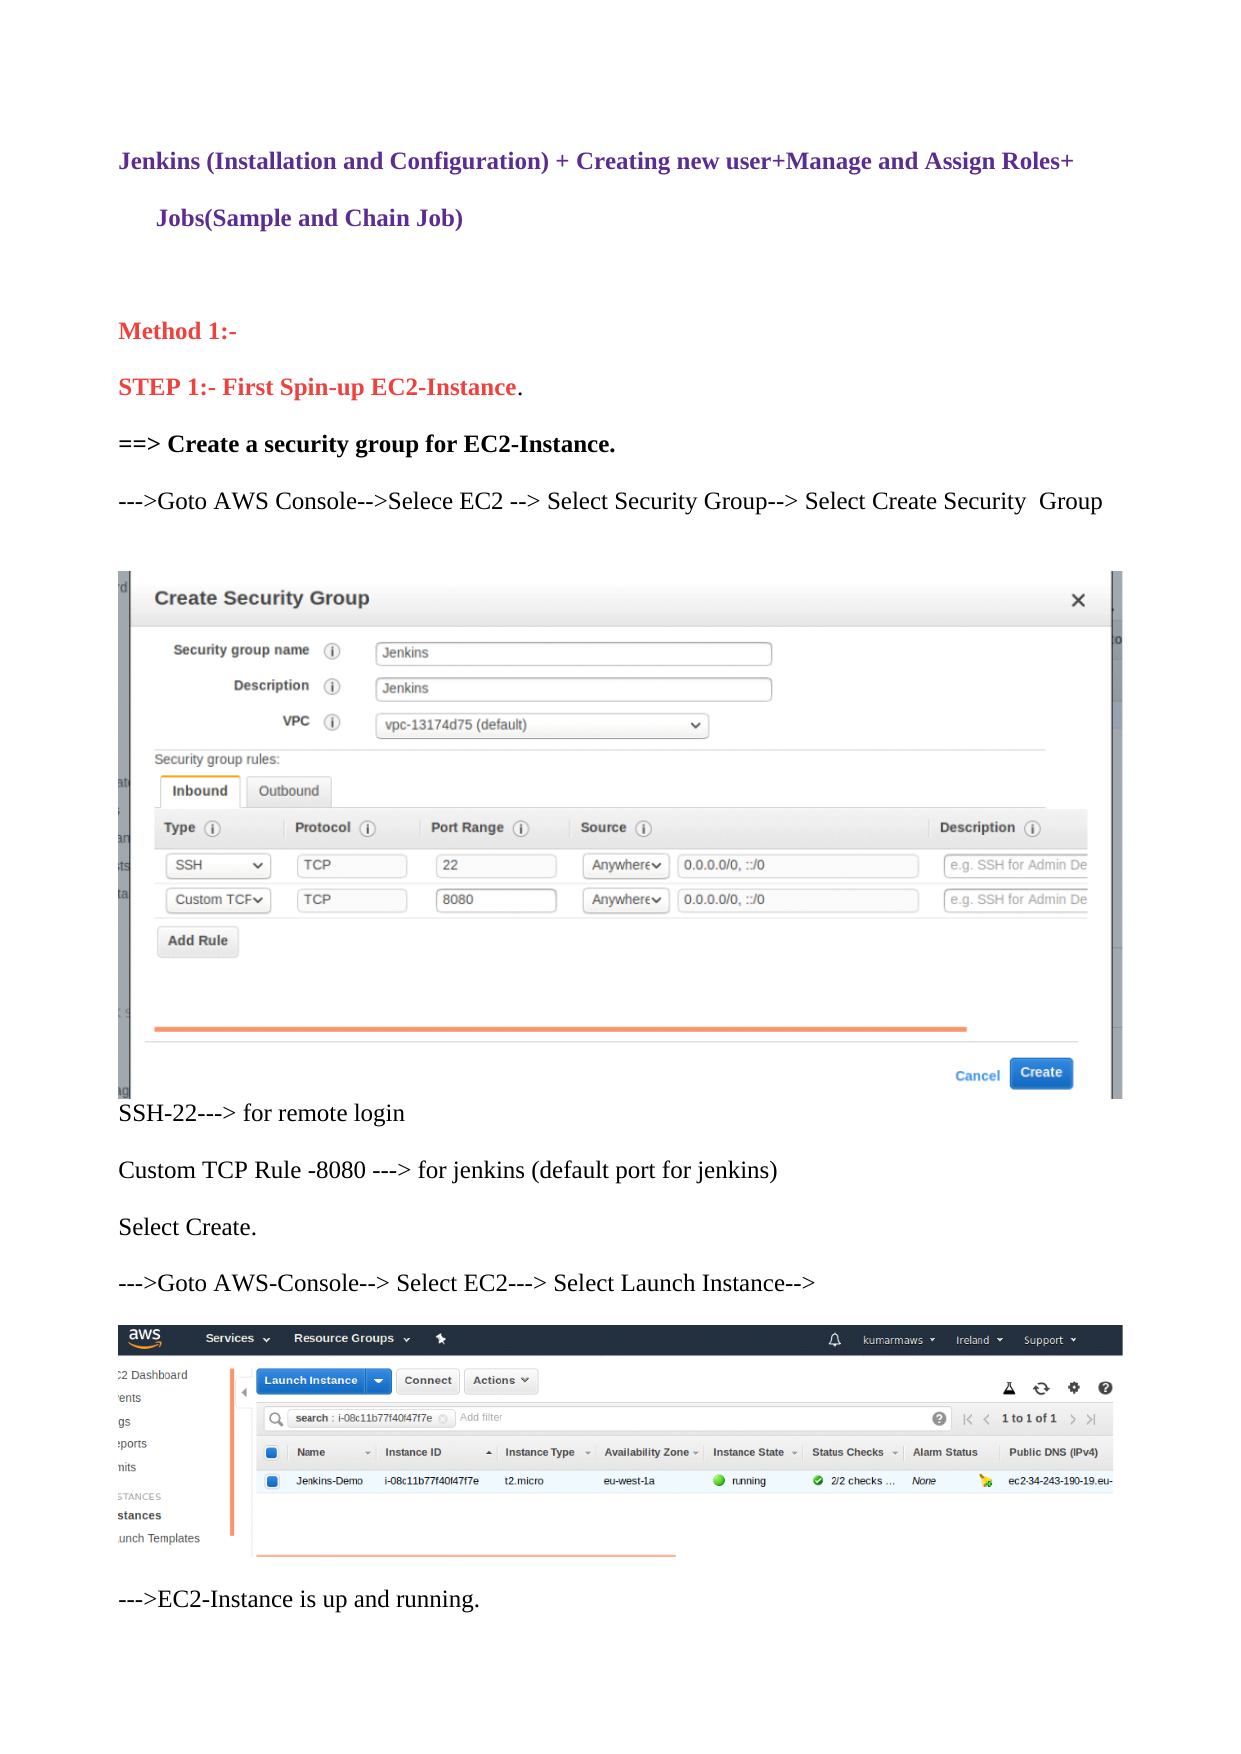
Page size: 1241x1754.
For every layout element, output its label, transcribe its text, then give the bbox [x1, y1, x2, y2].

text Custom TCP Rule -8080 ---> for jenkins (default port for jenkins) [118, 1155, 1122, 1184]
text Jenkins (Installation and Configuration) + Creating new user+Manage and Assign Roles+ [118, 146, 1122, 175]
text STEP 1:- First Spin-up EC2-Instance. [118, 372, 1122, 401]
text --->Goto AWS-Console--> Select EC2---> Select Launch Instance--> [118, 1268, 1122, 1297]
text ==> Create a security group for EC2-Instance. [118, 429, 1122, 458]
text --->Goto AWS Console-->Selece EC2 --> Select Security Group--> Select Create Security Group [118, 486, 1122, 515]
text Jobs(Sample and Chain Job) [118, 203, 1122, 232]
text SSH-22---> for remote login [118, 1099, 1122, 1127]
text --->EC2-Instance is up and running. [118, 1584, 1122, 1613]
text Select Create. [118, 1212, 1122, 1240]
text Method 1:- [118, 316, 1122, 344]
